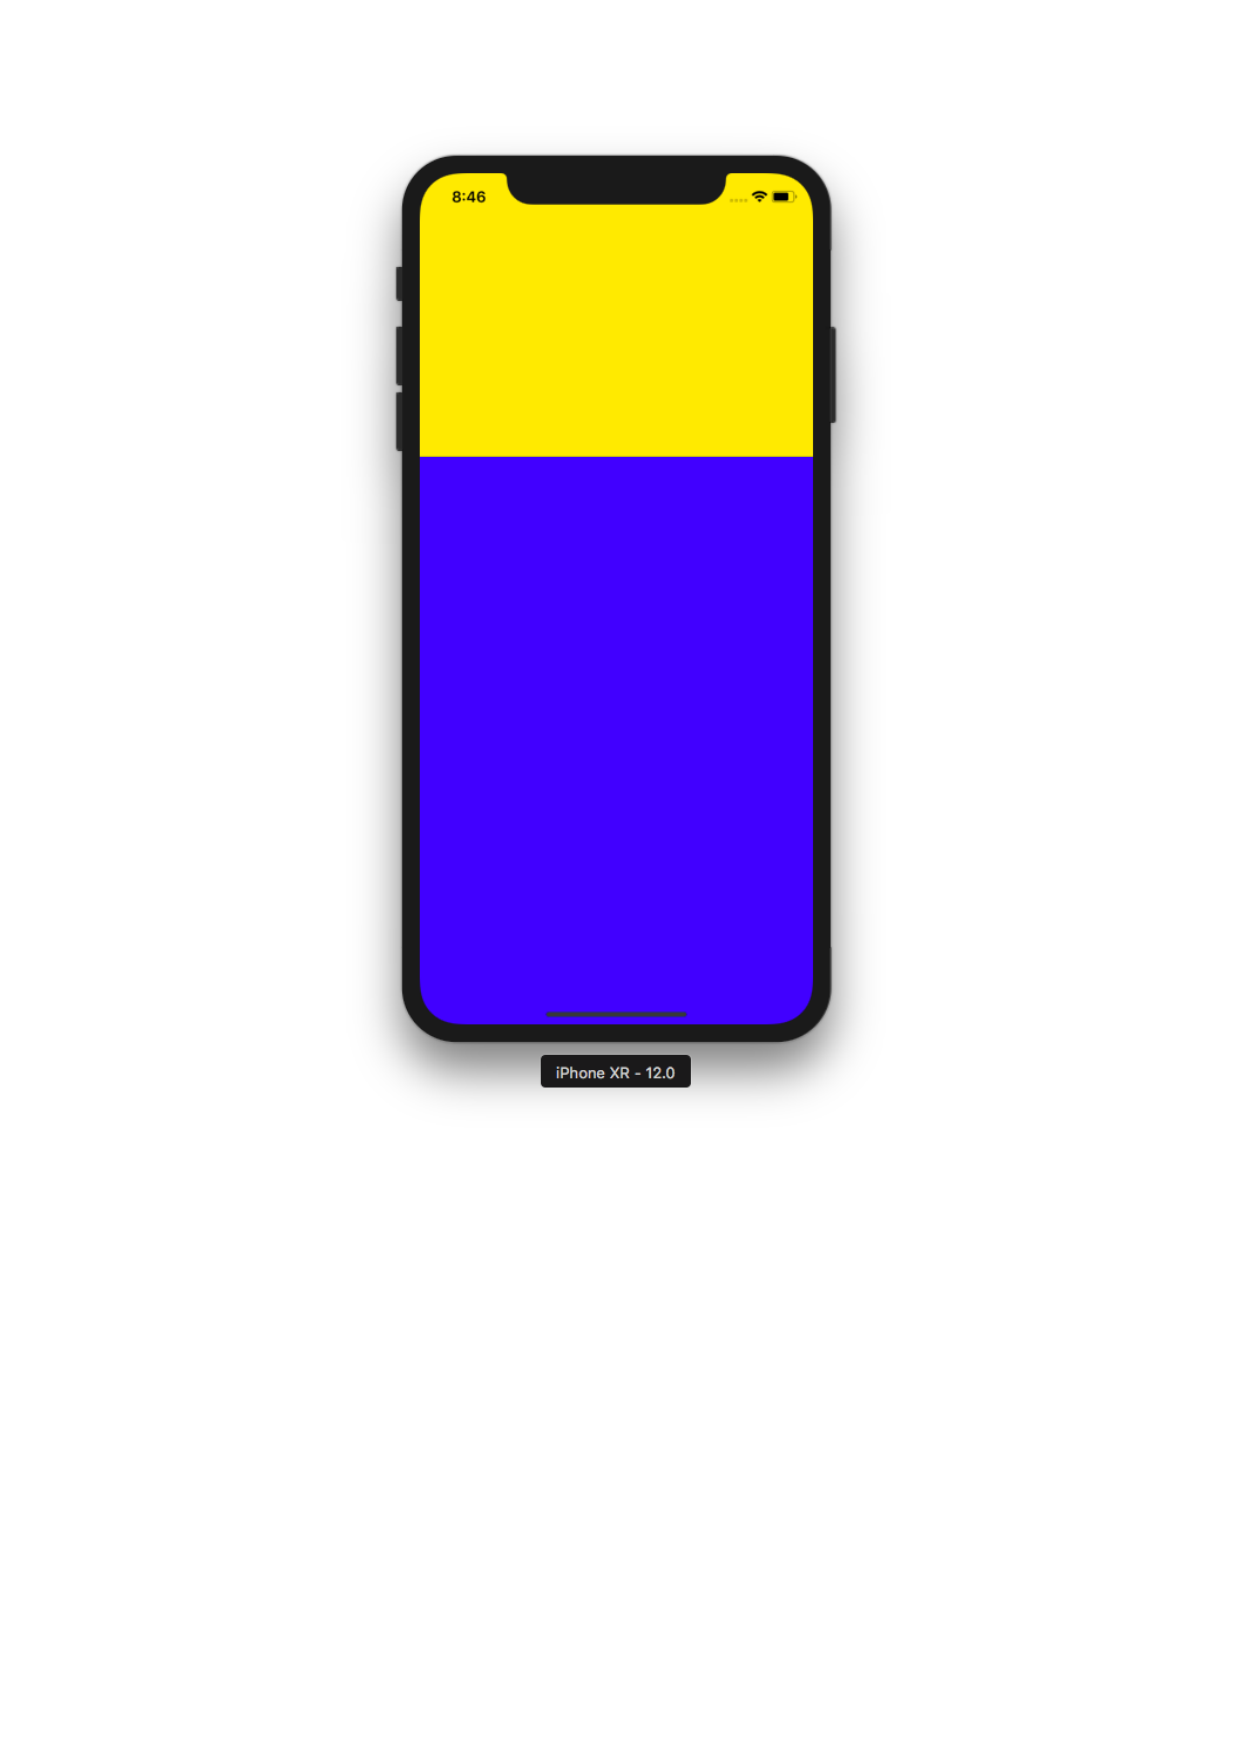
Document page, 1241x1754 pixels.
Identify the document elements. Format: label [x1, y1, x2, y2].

picture [326, 117, 907, 1137]
